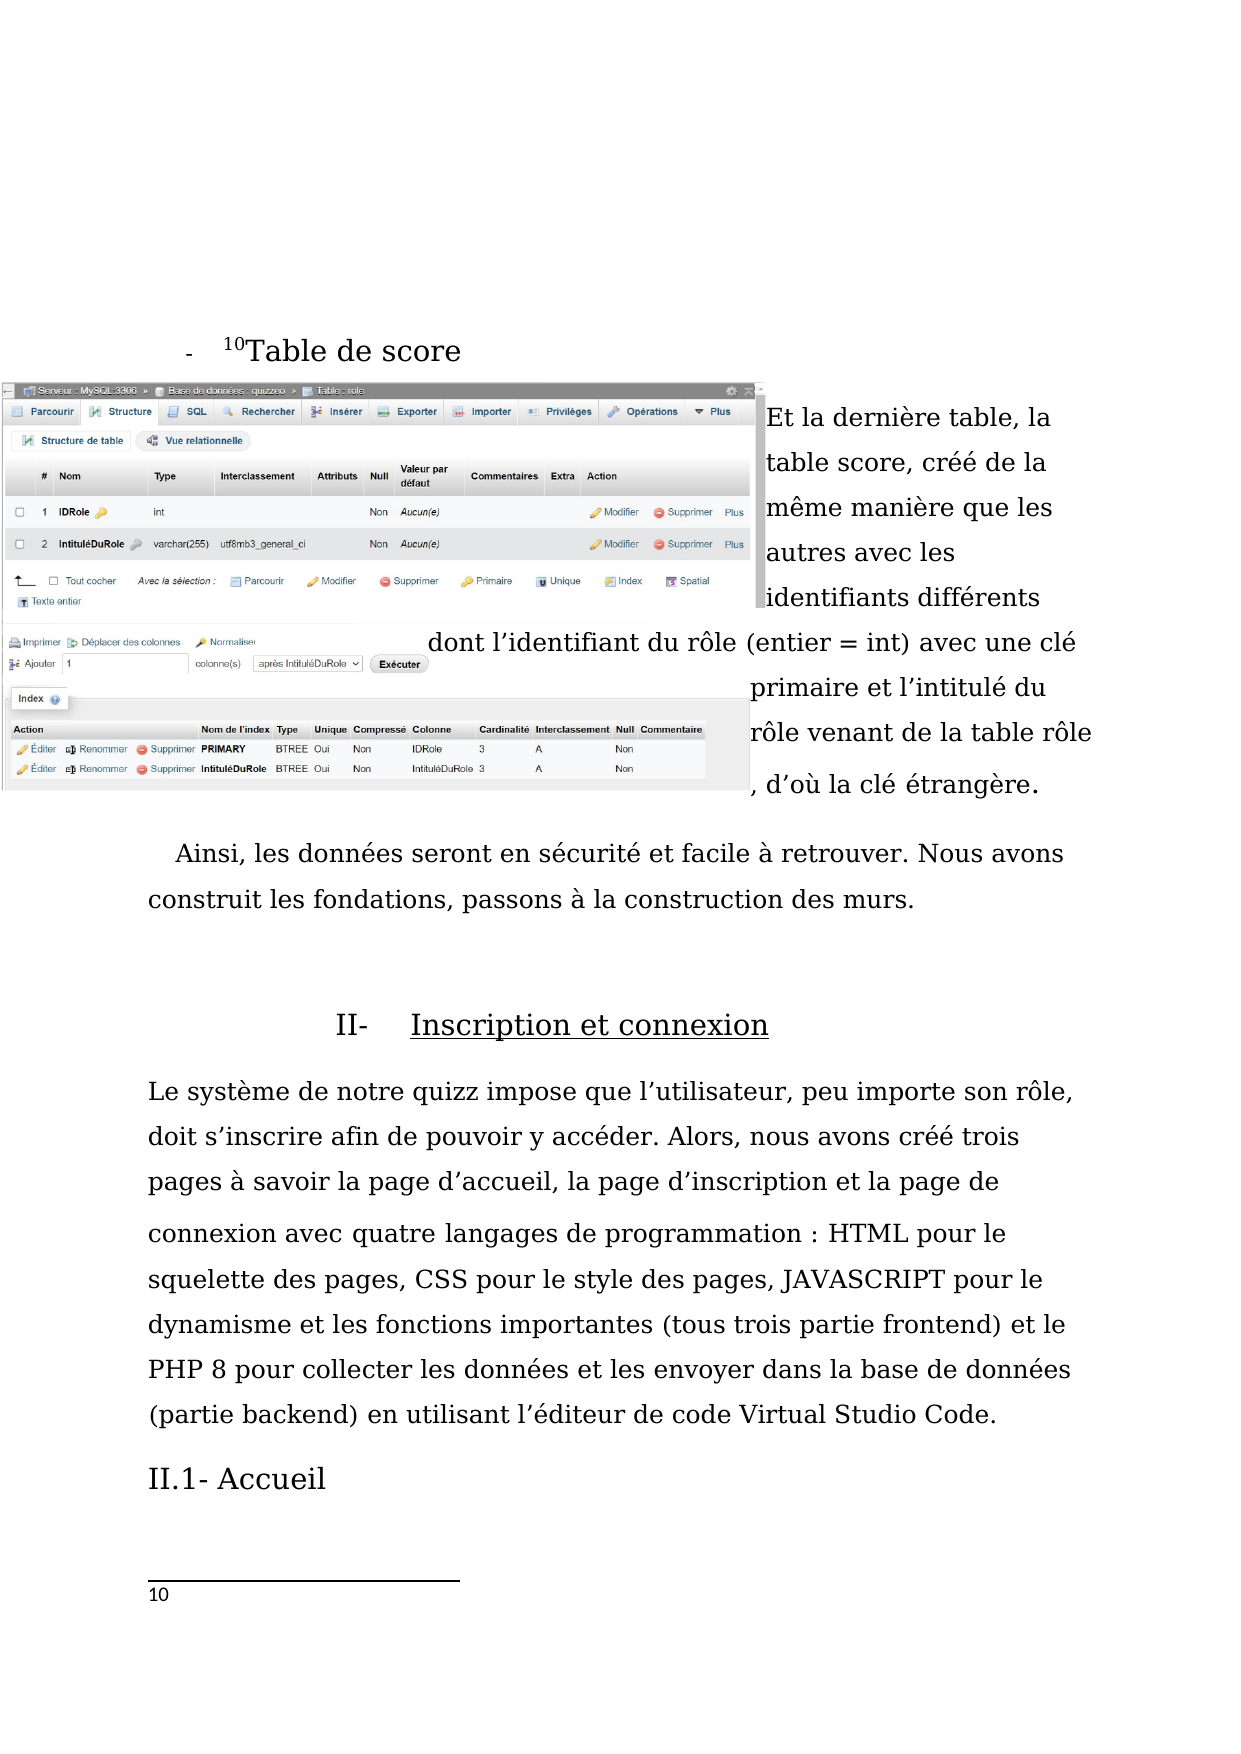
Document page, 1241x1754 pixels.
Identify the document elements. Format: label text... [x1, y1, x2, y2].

text Et la dernière table, la table score, créé de la même manière que les autres avec les identifiants différents dont l’identifiant du rôle (entier = int) avec une clé primaire et l’intitulé du rôle venant de la table rôle , d’où la clé étrangère. [148, 402, 1093, 799]
text Le système de notre quizz impose que l’utilisateur, peu importe son rôle, doit s’inscrire afin de pouvoir y accéder. Alors, nous avons créé trois pages à savoir la page d’accueil, la page d’inscription et la page de connexion avec quatre langages de programmation : HTML pour le squelette des pages, CSS pour le style des pages, JAVASCRIPT pour le dynamisme et les fonctions importantes (tous trois partie frontend) et le PHP 8 pour collecter les données et les envoyer dans la base de données (partie backend) en utilisant l’éditeur de code Virtual Studio Code. [148, 1076, 1093, 1428]
list Inscription et connexion [335, 1007, 1093, 1042]
text Ainsi, les données seront en sécurité et facile à retrouver. Nous avons construit les fondations, passons à la construction des murs. [148, 833, 1093, 913]
list Table de score [185, 333, 1093, 368]
text II.1- Accueil [148, 1460, 1093, 1495]
